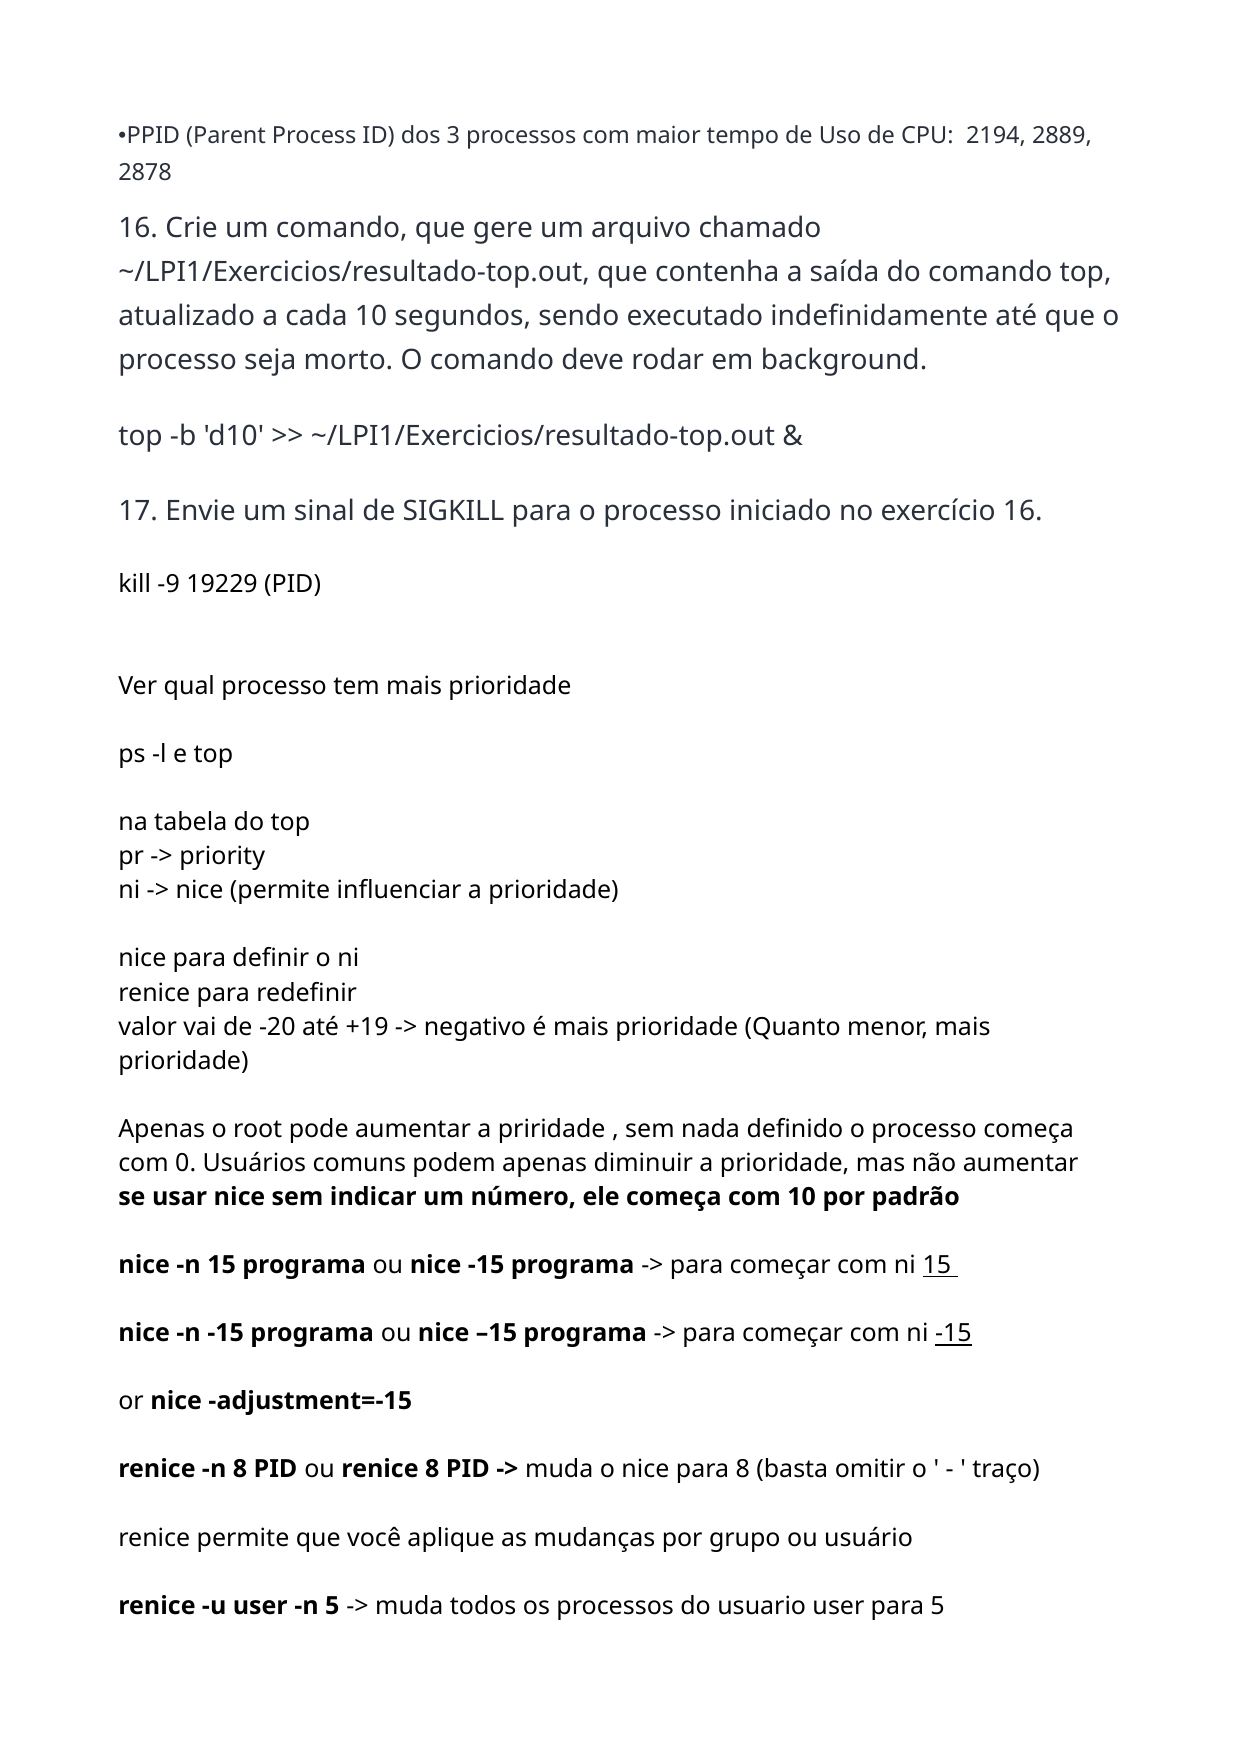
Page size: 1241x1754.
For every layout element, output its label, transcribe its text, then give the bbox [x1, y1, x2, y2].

text Ver qual processo tem mais prioridade [118, 668, 1122, 702]
text 16. Crie um comando, que gere um arquivo chamado ~/LPI1/Exercicios/resultado-top.out, que contenha a saída do comando top, atualizado a cada 10 segundos, sendo executado indefinidamente até que o processo seja morto. O comando deve rodar em background. [118, 207, 1122, 378]
text 17. Envie um sinal de SIGKILL para o processo iniciado no exercício 16. [118, 490, 1122, 528]
text nice para definir o ni [118, 940, 1122, 974]
text valor vai de -20 até +19 -> negativo é mais prioridade (Quanto menor, mais prioridade) [118, 1008, 1122, 1076]
text kill -9 19229 (PID) [118, 565, 1122, 599]
text or nice -adjustment=-15 [118, 1383, 1122, 1417]
text renice -n 8 PID ou renice 8 PID -> muda o nice para 8 (basta omitir o ' - ' traço) [118, 1451, 1122, 1485]
text nice -n -15 programa ou nice –15 programa -> para começar com ni -15 [118, 1315, 1122, 1349]
text renice permite que você aplique as mudanças por grupo ou usuário [118, 1519, 1122, 1553]
text na tabela do top [118, 804, 1122, 838]
text renice para redefinir [118, 974, 1122, 1008]
text se usar nice sem indicar um número, ele começa com 10 por padrão [118, 1178, 1122, 1213]
text ni -> nice (permite influenciar a prioridade) [118, 872, 1122, 906]
text Apenas o root pode aumentar a priridade , sem nada definido o processo começa com 0. Usuários comuns podem apenas diminuir a prioridade, mas não aumentar [118, 1110, 1122, 1178]
text top -b 'd10' >> ~/LPI1/Exercicios/resultado-top.out & [118, 415, 1122, 453]
text pr -> priority [118, 838, 1122, 872]
text nice -n 15 programa ou nice -15 programa -> para começar com ni 15 [118, 1247, 1122, 1281]
text renice -u user -n 5 -> muda todos os processos do usuario user para 5 [118, 1587, 1122, 1621]
list PPID (Parent Process ID) dos 3 processos com maior tempo de Uso de CPU: 2194, 2889, 2878 [118, 118, 1122, 187]
text ps -l e top [118, 736, 1122, 770]
